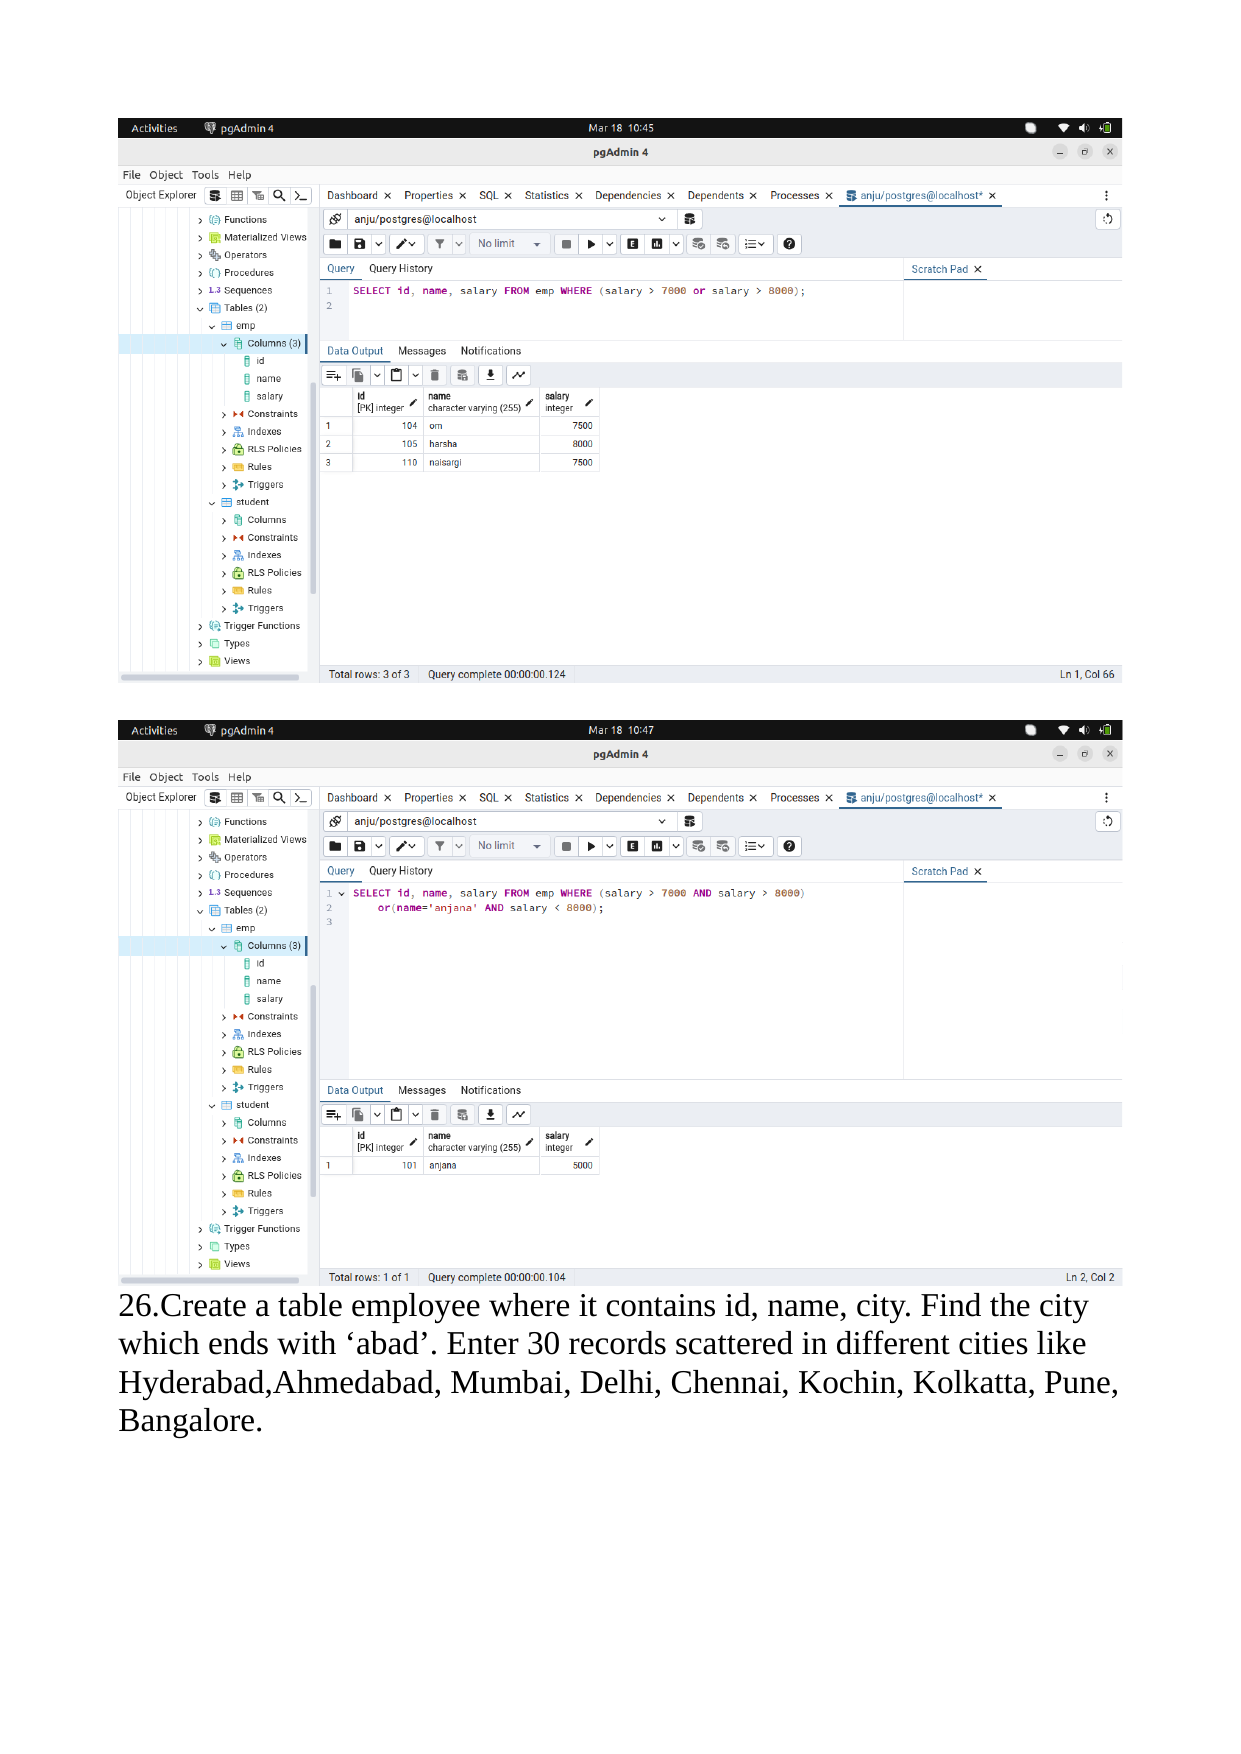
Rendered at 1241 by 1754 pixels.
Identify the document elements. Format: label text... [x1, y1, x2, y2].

text 26.Create a table employee where it contains id, name, city. Find the city which ends with ‘abad’. Enter 30 records scattered in different cities like Hyderabad,Ahmedabad, Mumbai, Delhi, Chennai, Kochin, Kolkatta, Pune, Bangalore. [118, 1286, 1122, 1438]
picture [118, 720, 1123, 1286]
picture [118, 118, 1123, 683]
